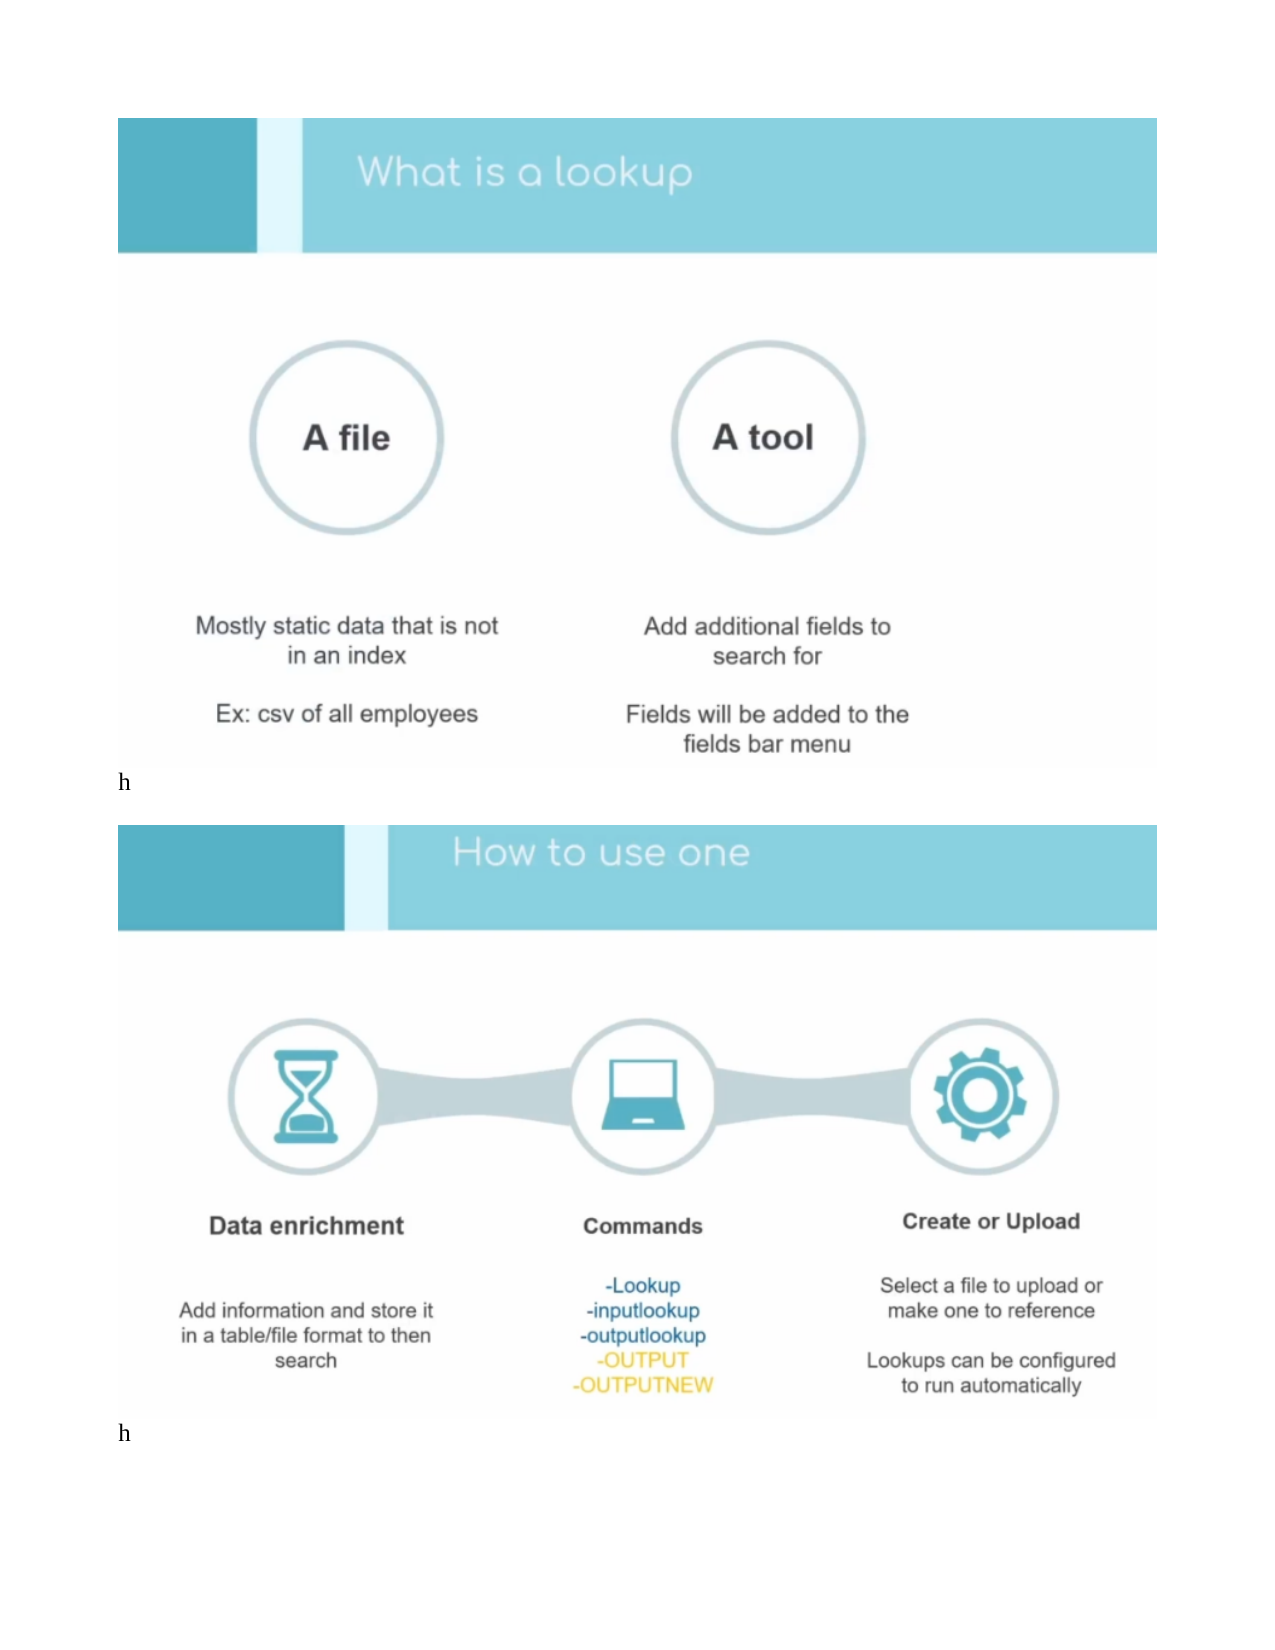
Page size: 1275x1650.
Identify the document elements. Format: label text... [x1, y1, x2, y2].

text h [118, 1419, 1157, 1447]
text h [118, 768, 1157, 796]
picture [118, 118, 1157, 768]
picture [118, 825, 1157, 1419]
